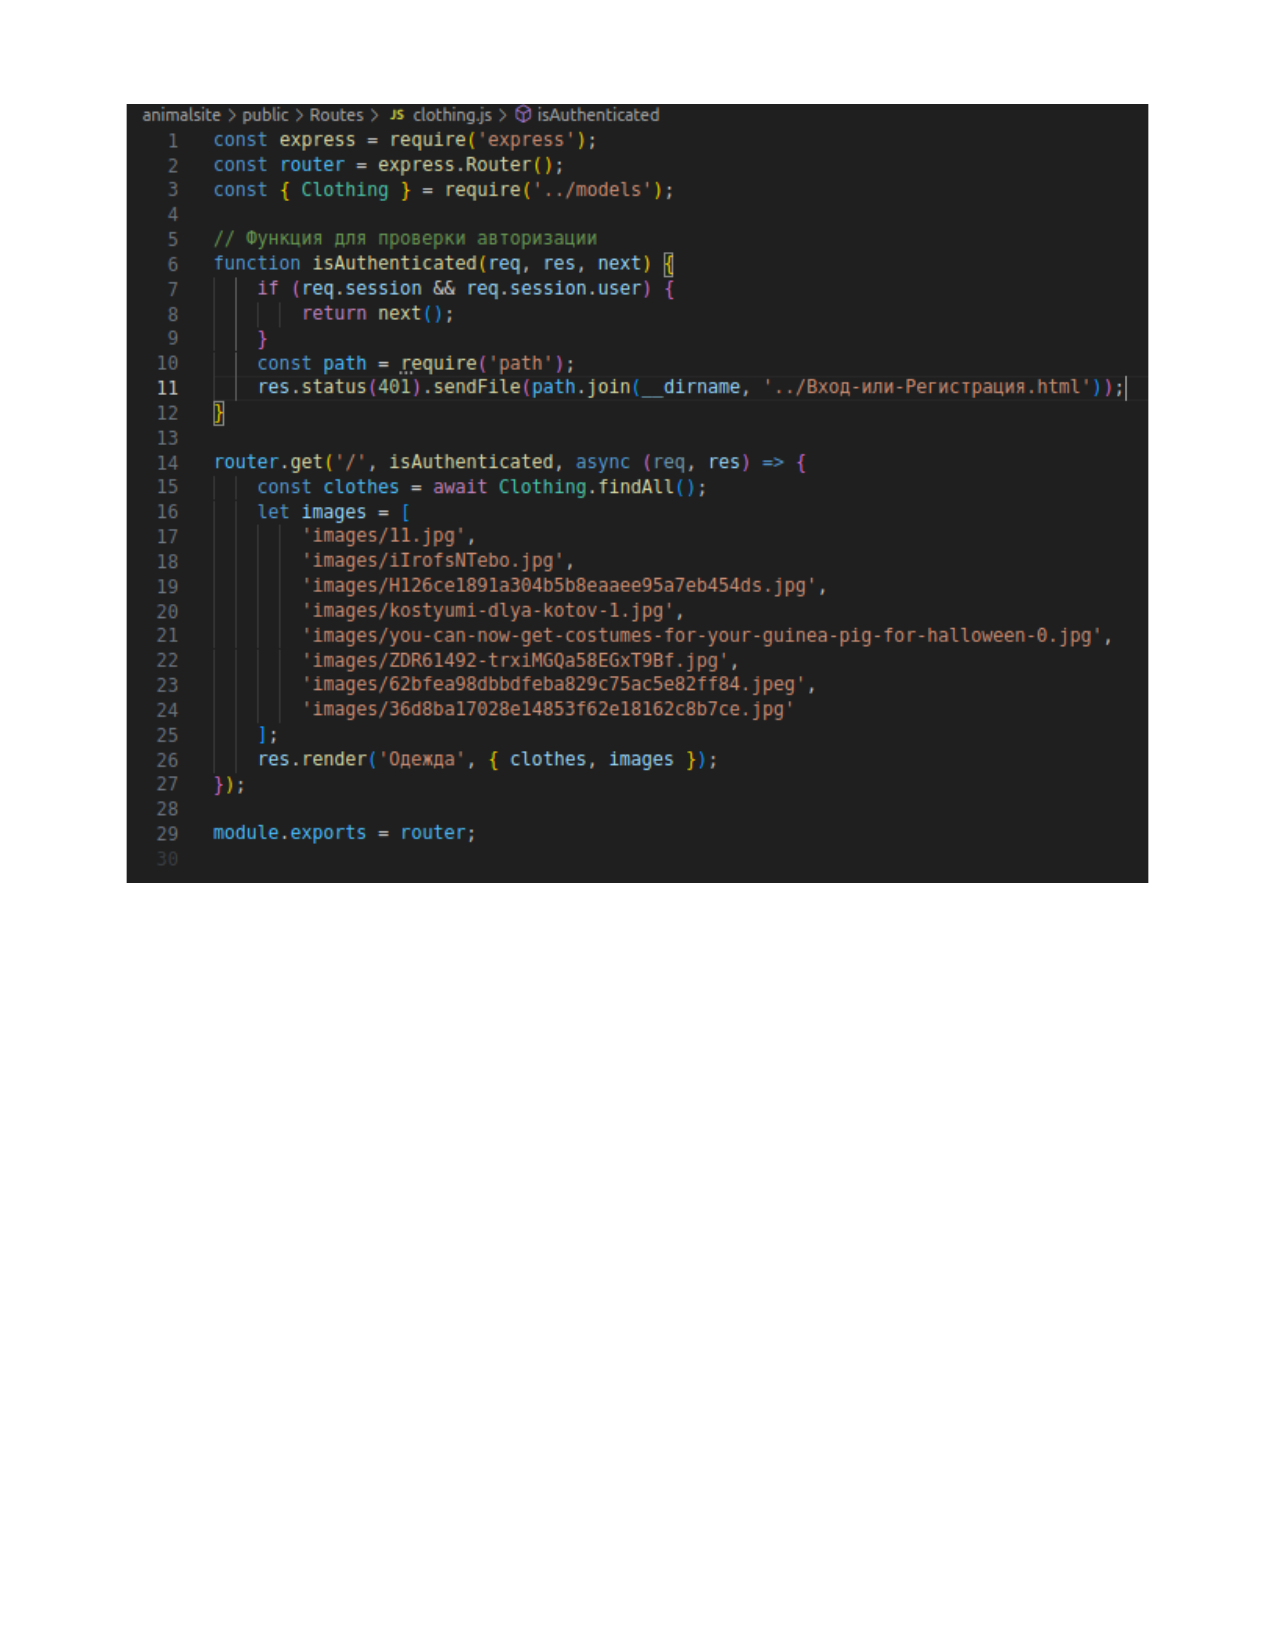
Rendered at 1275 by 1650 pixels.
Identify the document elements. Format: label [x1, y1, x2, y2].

picture [126, 104, 1149, 883]
